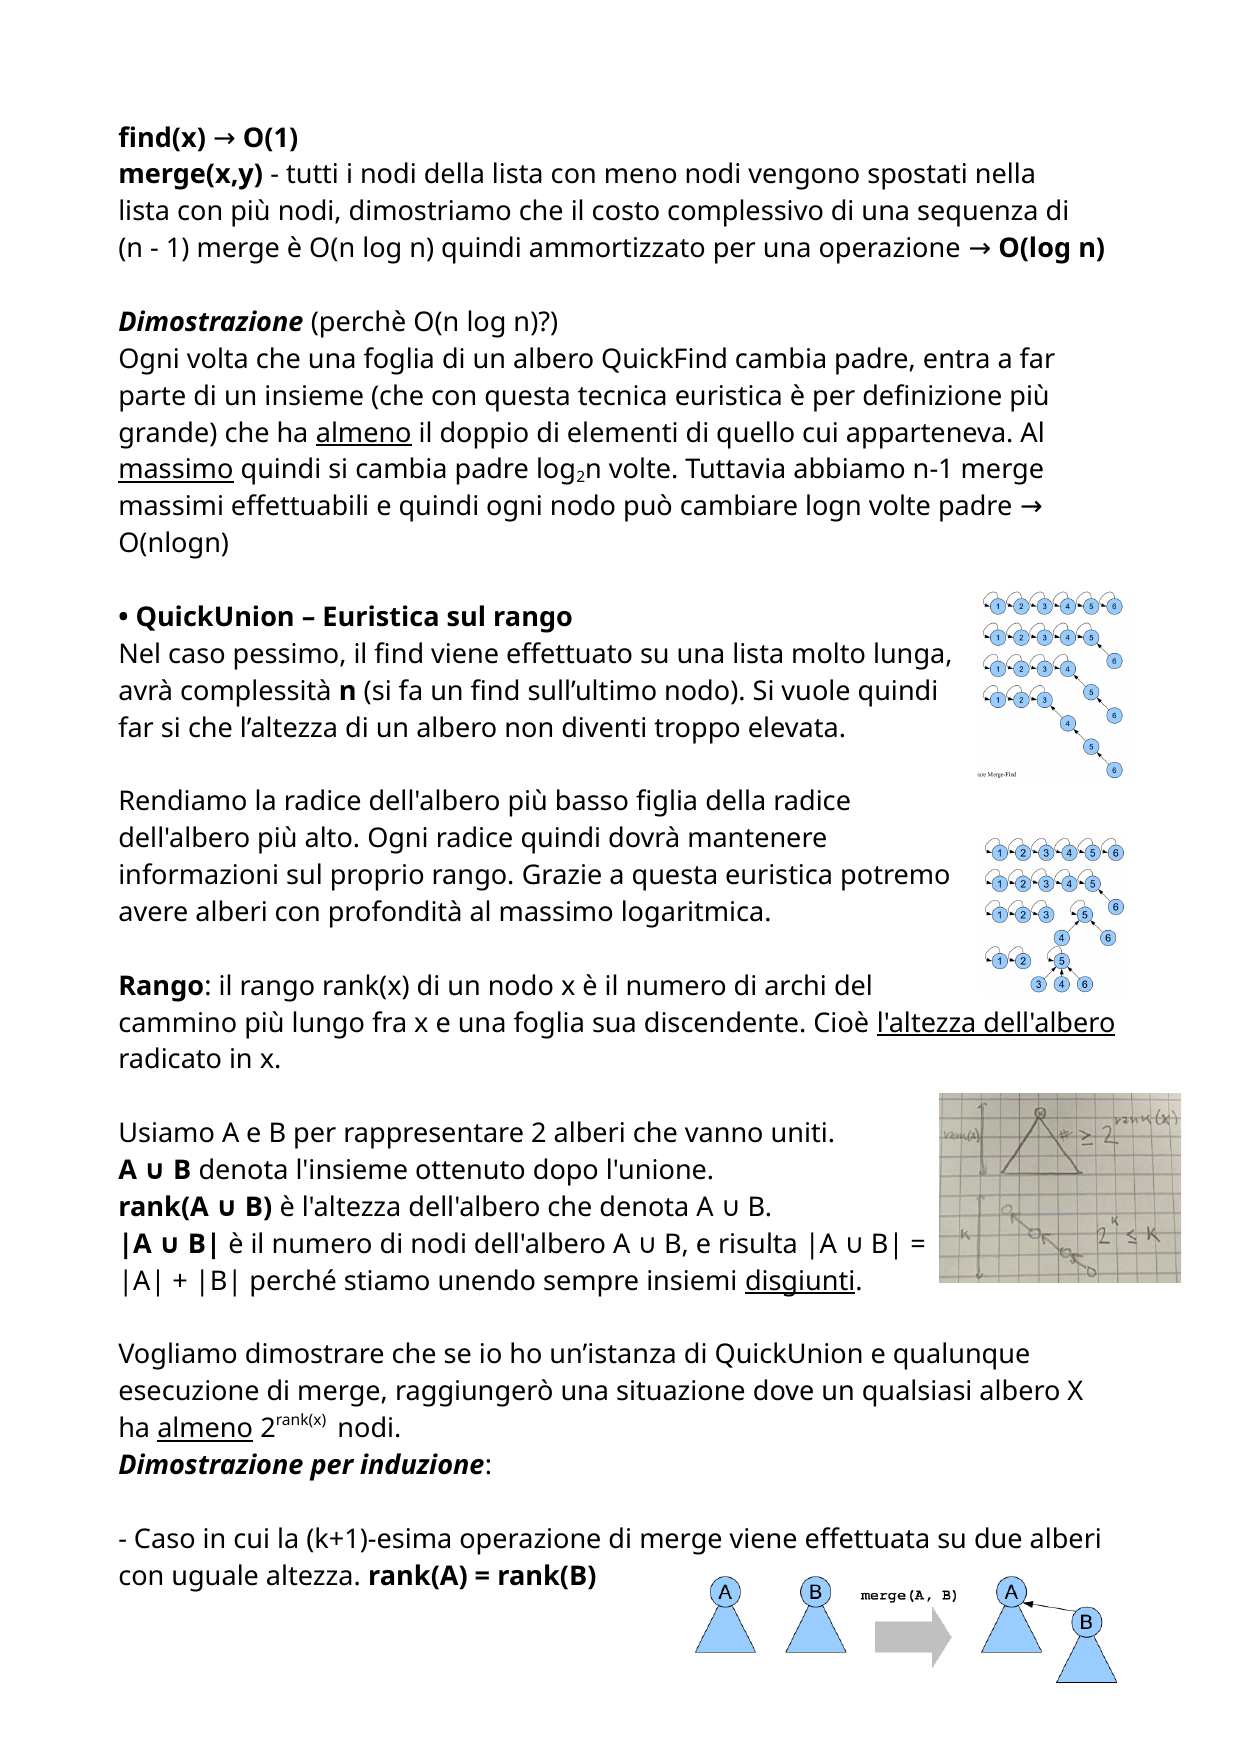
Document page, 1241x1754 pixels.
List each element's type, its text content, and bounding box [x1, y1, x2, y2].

text |A ∪ B| è il numero di nodi dell'albero A ∪ B, e risulta |A ∪ B| = |A| + |B| perché stiamo unendo sempre insiemi disgiunti. [118, 1224, 1122, 1298]
picture [939, 1126, 1182, 1283]
text lista con più nodi, dimostriamo che il costo complessivo di una sequenza di [118, 192, 1122, 229]
text A ∪ B denota l'insieme ottenuto dopo l'unione. [118, 1151, 939, 1187]
text find(x) → O(1) [118, 118, 1122, 155]
picture [1056, 588, 1134, 783]
text merge(x,y) - tutti i nodi della lista con meno nodi vengono spostati nella [118, 155, 1122, 192]
text Usiamo A e B per rappresentare 2 alberi che vanno uniti. [118, 1114, 1122, 1151]
text - Caso in cui la (k+1)-esima operazione di merge viene effettuata su due alberi con uguale altezza. rank(A) = rank(B) [118, 1519, 1122, 1593]
text dell'albero più alto. Ogni radice quindi dovrà mantenere informazioni sul proprio rango. Grazie a questa euristica potremo avere alberi con profondità al massimo logaritmica. [118, 819, 1122, 929]
text (n - 1) merge è O(n log n) quindi ammortizzato per una operazione → O(log n) [118, 229, 1122, 266]
text Rendiamo la radice dell'albero più basso figlia della radice [118, 782, 1122, 819]
text Dimostrazione (perchè O(n log n)?) [118, 302, 1122, 339]
text Nel caso pessimo, il find viene effettuato su una lista molto lunga, avrà complessità n (si fa un find sull’ultimo nodo). Si vuole quindi far si che l’altezza di un albero non diventi troppo elevata. [118, 634, 1056, 745]
text rank(A ∪ B) è l'altezza dell'albero che denota A ∪ B. [118, 1187, 939, 1224]
text • QuickUnion – Euristica sul rango [118, 597, 1056, 634]
text Ogni volta che una foglia di un albero QuickFind cambia padre, entra a far parte di un insieme (che con questa tecnica euristica è per definizione più grande) che ha almeno il doppio di elementi di quello cui apparteneva. Al massimo quindi si cambia padre log2n volte. Tuttavia abbiamo n-1 merge massimi effettuabili e quindi ogni nodo può cambiare logn volte padre → O(nlogn) [118, 339, 1122, 561]
text Rango: il rango rank(x) di un nodo x è il numero di archi del cammino più lungo fra x e una foglia sua discendente. Cioè l'altezza dell'albero radicato in x. [118, 966, 1122, 1077]
text Dimostrazione per induzione: [118, 1446, 1122, 1482]
picture [689, 1571, 1127, 1689]
picture [1052, 834, 1129, 997]
text Vogliamo dimostrare che se io ho un’istanza di QuickUnion e qualunque esecuzione di merge, raggiungerò una situazione dove un qualsiasi albero X ha almeno 2rank(x) nodi. [118, 1335, 1122, 1446]
